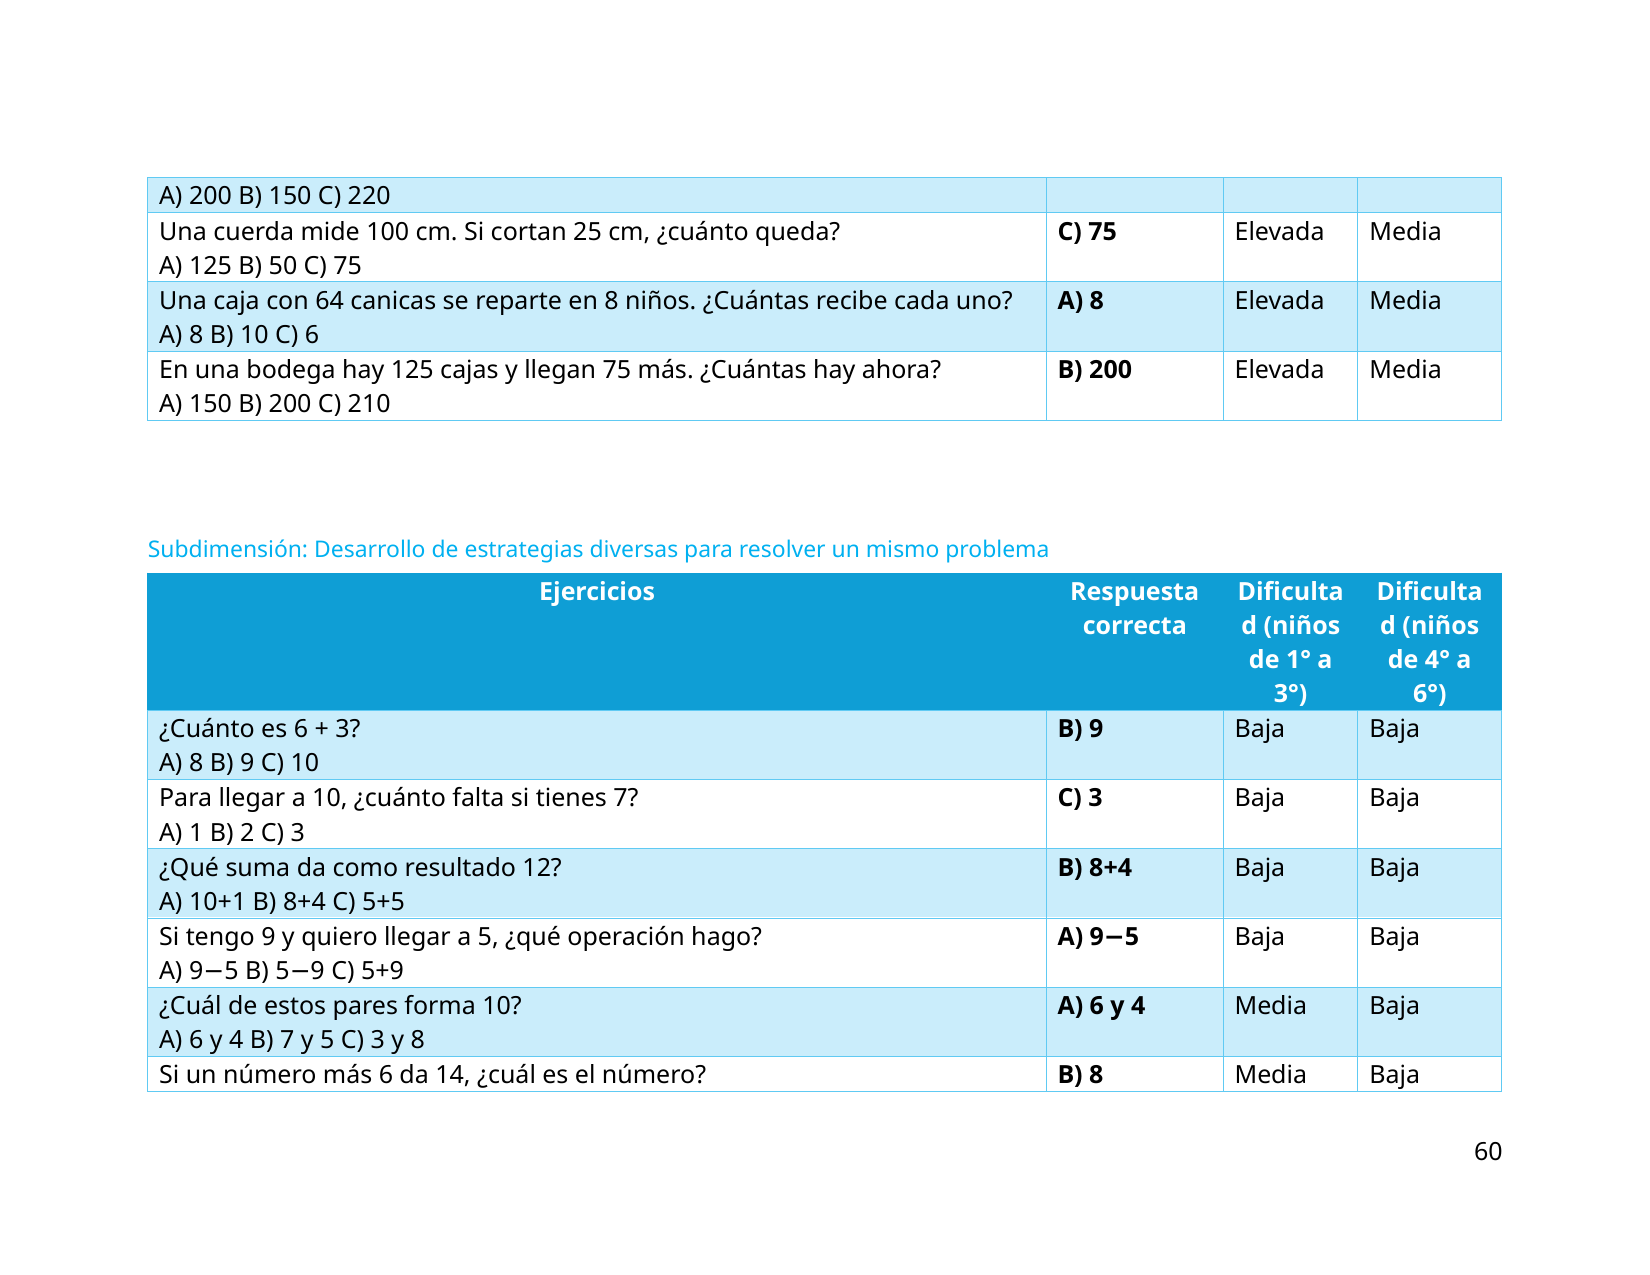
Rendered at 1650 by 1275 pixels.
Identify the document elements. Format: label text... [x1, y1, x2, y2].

table_cell Elevada [1224, 352, 1357, 420]
table_cell ¿Cuánto es 6 + 3? A) 8 B) 9 C) 10 [148, 711, 1046, 779]
table_cell A) 9−5 [1047, 919, 1223, 987]
table_cell A) 200 B) 150 C) 220 [148, 178, 1046, 212]
table_cell Baja [1224, 849, 1357, 917]
table_cell B) 200 [1047, 352, 1223, 420]
table_cell Si un número más 6 da 14, ¿cuál es el número? [148, 1057, 1046, 1091]
table_cell B) 8+4 [1047, 849, 1223, 917]
table_cell C) 3 [1047, 780, 1223, 848]
table_cell [1224, 178, 1357, 212]
table_header Dificultad (niños de 1° a 3°) [1224, 574, 1357, 710]
table_cell Baja [1358, 711, 1501, 779]
table_cell Media [1358, 352, 1501, 420]
table_cell Una cuerda mide 100 cm. Si cortan 25 cm, ¿cuánto queda? A) 125 B) 50 C) 75 [148, 213, 1046, 281]
table_cell A) 6 y 4 [1047, 988, 1223, 1056]
table_header Dificultad (niños de 4° a 6°) [1358, 574, 1501, 710]
table_cell Una caja con 64 canicas se reparte en 8 niños. ¿Cuántas recibe cada uno? A) 8 B) 10 C) 6 [148, 282, 1046, 351]
table_cell Media [1224, 1057, 1357, 1091]
table_cell Baja [1358, 849, 1501, 917]
table_cell ¿Qué suma da como resultado 12? A) 10+1 B) 8+4 C) 5+5 [148, 849, 1046, 917]
table_cell [1358, 178, 1501, 212]
table_cell Baja [1224, 780, 1357, 848]
table_cell Elevada [1224, 282, 1357, 351]
table_cell Para llegar a 10, ¿cuánto falta si tienes 7? A) 1 B) 2 C) 3 [148, 780, 1046, 848]
table_header Respuesta correcta [1047, 574, 1223, 710]
table_cell B) 8 [1047, 1057, 1223, 1091]
table_cell B) 9 [1047, 711, 1223, 779]
table_cell Baja [1358, 919, 1501, 987]
subtitle Subdimensión: Desarrollo de estrategias diversas para resolver un mismo problema [148, 532, 1502, 564]
table_cell Baja [1358, 988, 1501, 1056]
table_cell [1047, 178, 1223, 212]
table_cell Media [1358, 282, 1501, 351]
table_cell ¿Cuál de estos pares forma 10? A) 6 y 4 B) 7 y 5 C) 3 y 8 [148, 988, 1046, 1056]
table_cell Media [1358, 213, 1501, 281]
table_cell Baja [1224, 711, 1357, 779]
table_header Ejercicios [148, 574, 1046, 710]
table_cell Baja [1224, 919, 1357, 987]
table_cell A) 8 [1047, 282, 1223, 351]
table_cell Baja [1358, 1057, 1501, 1091]
table_cell Elevada [1224, 213, 1357, 281]
table_cell Si tengo 9 y quiero llegar a 5, ¿qué operación hago? A) 9−5 B) 5−9 C) 5+9 [148, 919, 1046, 987]
table_cell En una bodega hay 125 cajas y llegan 75 más. ¿Cuántas hay ahora? A) 150 B) 200 C) 210 [148, 352, 1046, 420]
table_cell Media [1224, 988, 1357, 1056]
table_cell Baja [1358, 780, 1501, 848]
table_cell C) 75 [1047, 213, 1223, 281]
